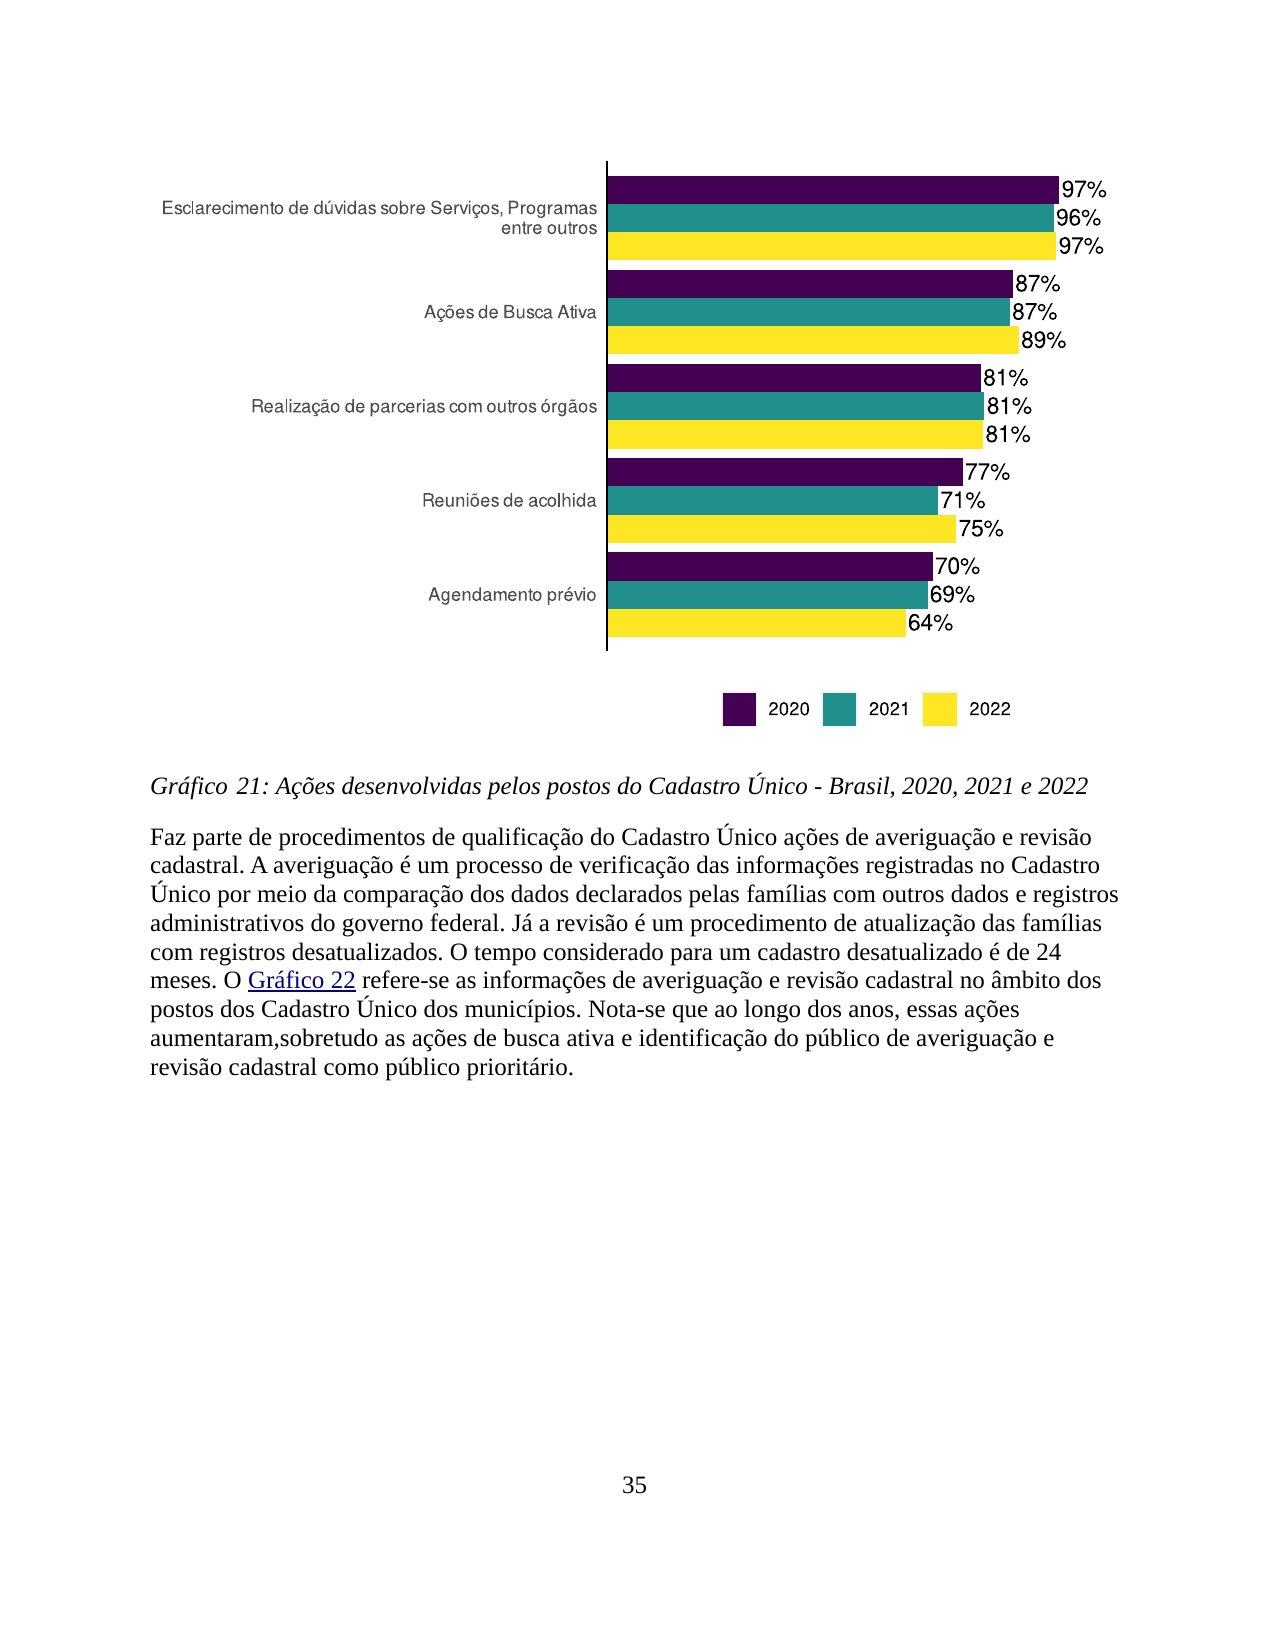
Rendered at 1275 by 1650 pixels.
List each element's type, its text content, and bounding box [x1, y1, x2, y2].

text Faz parte de procedimentos de qualificação do Cadastro Único ações de averiguação e revisão cadastral. A averiguação é um processo de verificação das informações registradas no Cadastro Único por meio da comparação dos dados declarados pelas famílias com outros dados e registros administrativos do governo federal. Já a revisão é um procedimento de atualização das famílias com registros desatualizados. O tempo considerado para um cadastro desatualizado é de 24 meses. O Gráfico 22 refere-se as informações de averiguação e revisão cadastral no âmbito dos postos dos Cadastro Único dos municípios. Nota-se que ao longo dos anos, essas ações aumentaram,sobretudo as ações de busca ativa e identificação do público de averiguação e revisão cadastral como público prioritário. [150, 822, 1125, 1080]
table_header Gráfico 21: Ações desenvolvidas pelos postos do Cadastro Único - Brasil, 2020, 2021 e 2022 [150, 751, 1125, 813]
